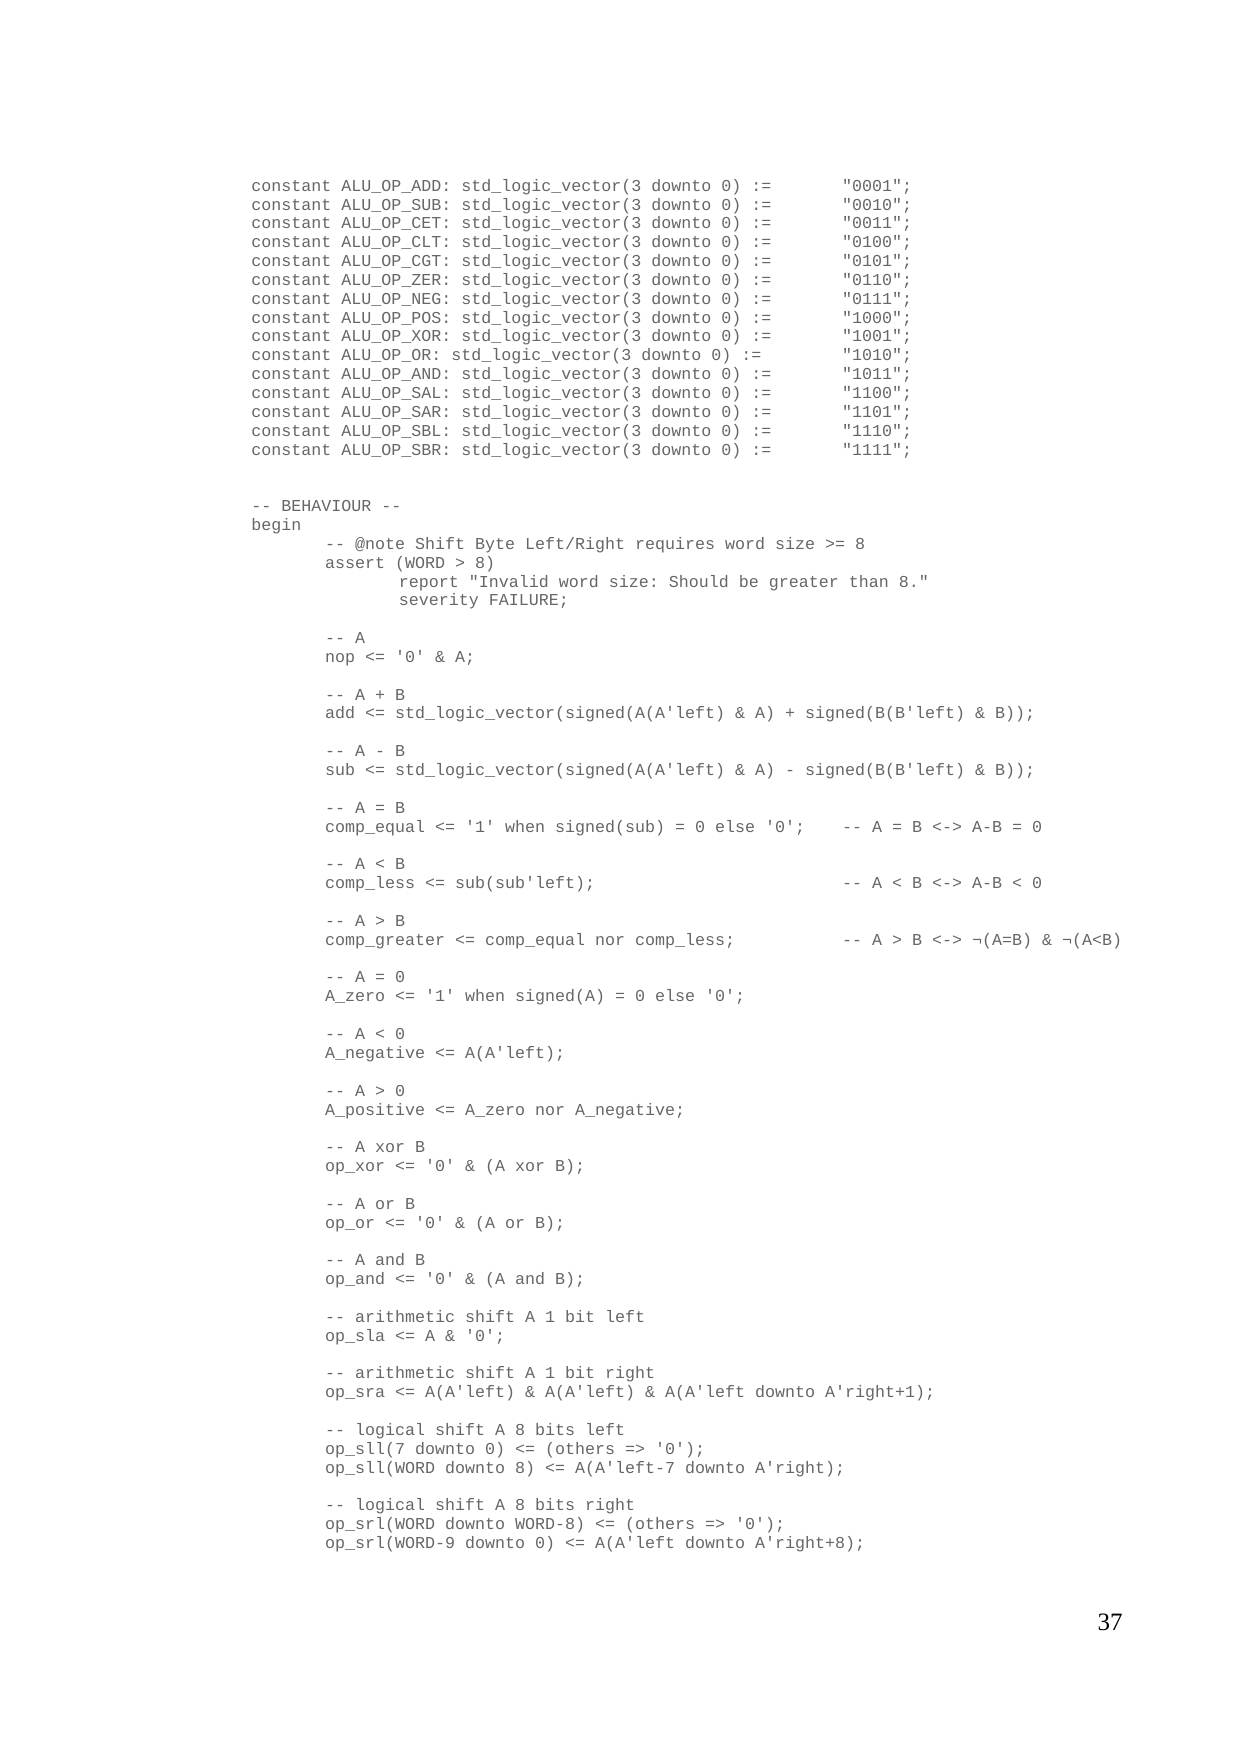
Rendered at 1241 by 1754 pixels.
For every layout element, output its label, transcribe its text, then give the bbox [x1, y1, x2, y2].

text op_srl(WORD downto WORD-8) <= (others => '0'); [177, 1516, 1122, 1535]
text -- A > 0 [177, 1082, 1122, 1101]
text constant ALU_OP_SAR: std_logic_vector(3 downto 0) := "1101"; [177, 403, 1122, 422]
text op_sla <= A & '0'; [177, 1327, 1122, 1346]
text -- arithmetic shift A 1 bit right [177, 1365, 1122, 1384]
text constant ALU_OP_ADD: std_logic_vector(3 downto 0) := "0001"; [177, 177, 1122, 196]
text op_and <= '0' & (A and B); [177, 1271, 1122, 1289]
text -- A = 0 [177, 969, 1122, 988]
text -- A < B [177, 856, 1122, 875]
text A_positive <= A_zero nor A_negative; [177, 1101, 1122, 1120]
text add <= std_logic_vector(signed(A(A'left) & A) + signed(B(B'left) & B)); [177, 705, 1122, 724]
text sub <= std_logic_vector(signed(A(A'left) & A) - signed(B(B'left) & B)); [177, 762, 1122, 781]
text constant ALU_OP_XOR: std_logic_vector(3 downto 0) := "1001"; [177, 328, 1122, 347]
text -- BEHAVIOUR -- [177, 498, 1122, 517]
text -- A [177, 630, 1122, 648]
text constant ALU_OP_CLT: std_logic_vector(3 downto 0) := "0100"; [177, 234, 1122, 253]
text -- logical shift A 8 bits right [177, 1497, 1122, 1516]
text op_sll(WORD downto 8) <= A(A'left-7 downto A'right); [177, 1459, 1122, 1478]
text -- logical shift A 8 bits left [177, 1422, 1122, 1440]
text -- A = B [177, 799, 1122, 818]
text severity FAILURE; [177, 592, 1122, 611]
text constant ALU_OP_NEG: std_logic_vector(3 downto 0) := "0111"; [177, 290, 1122, 309]
text comp_greater <= comp_equal nor comp_less; -- A > B <-> ¬(A=B) & ¬(A<B) [177, 931, 1122, 950]
text constant ALU_OP_AND: std_logic_vector(3 downto 0) := "1011"; [177, 366, 1122, 384]
text constant ALU_OP_POS: std_logic_vector(3 downto 0) := "1000"; [177, 309, 1122, 328]
text constant ALU_OP_SBR: std_logic_vector(3 downto 0) := "1111"; [177, 441, 1122, 460]
text constant ALU_OP_SBL: std_logic_vector(3 downto 0) := "1110"; [177, 422, 1122, 441]
text constant ALU_OP_CET: std_logic_vector(3 downto 0) := "0011"; [177, 215, 1122, 234]
text op_or <= '0' & (A or B); [177, 1214, 1122, 1233]
text constant ALU_OP_OR: std_logic_vector(3 downto 0) := "1010"; [177, 347, 1122, 366]
text constant ALU_OP_SUB: std_logic_vector(3 downto 0) := "0010"; [177, 196, 1122, 215]
text op_sra <= A(A'left) & A(A'left) & A(A'left downto A'right+1); [177, 1384, 1122, 1403]
text comp_less <= sub(sub'left); -- A < B <-> A-B < 0 [177, 875, 1122, 894]
text -- A < 0 [177, 1026, 1122, 1044]
text constant ALU_OP_ZER: std_logic_vector(3 downto 0) := "0110"; [177, 271, 1122, 290]
text -- arithmetic shift A 1 bit left [177, 1308, 1122, 1327]
text op_xor <= '0' & (A xor B); [177, 1158, 1122, 1176]
text -- @note Shift Byte Left/Right requires word size >= 8 [177, 535, 1122, 554]
text -- A > B [177, 912, 1122, 931]
text A_negative <= A(A'left); [177, 1044, 1122, 1063]
text -- A - B [177, 743, 1122, 762]
text op_srl(WORD-9 downto 0) <= A(A'left downto A'right+8); [177, 1535, 1122, 1553]
text op_sll(7 downto 0) <= (others => '0'); [177, 1440, 1122, 1459]
text constant ALU_OP_CGT: std_logic_vector(3 downto 0) := "0101"; [177, 253, 1122, 271]
text A_zero <= '1' when signed(A) = 0 else '0'; [177, 988, 1122, 1007]
text begin [177, 517, 1122, 535]
text -- A and B [177, 1252, 1122, 1271]
text constant ALU_OP_SAL: std_logic_vector(3 downto 0) := "1100"; [177, 384, 1122, 403]
text -- A + B [177, 686, 1122, 705]
text comp_equal <= '1' when signed(sub) = 0 else '0'; -- A = B <-> A-B = 0 [177, 818, 1122, 837]
text -- A or B [177, 1195, 1122, 1214]
text assert (WORD > 8) [177, 554, 1122, 573]
text nop <= '0' & A; [177, 648, 1122, 667]
text -- A xor B [177, 1139, 1122, 1158]
text report "Invalid word size: Should be greater than 8." [177, 573, 1122, 592]
